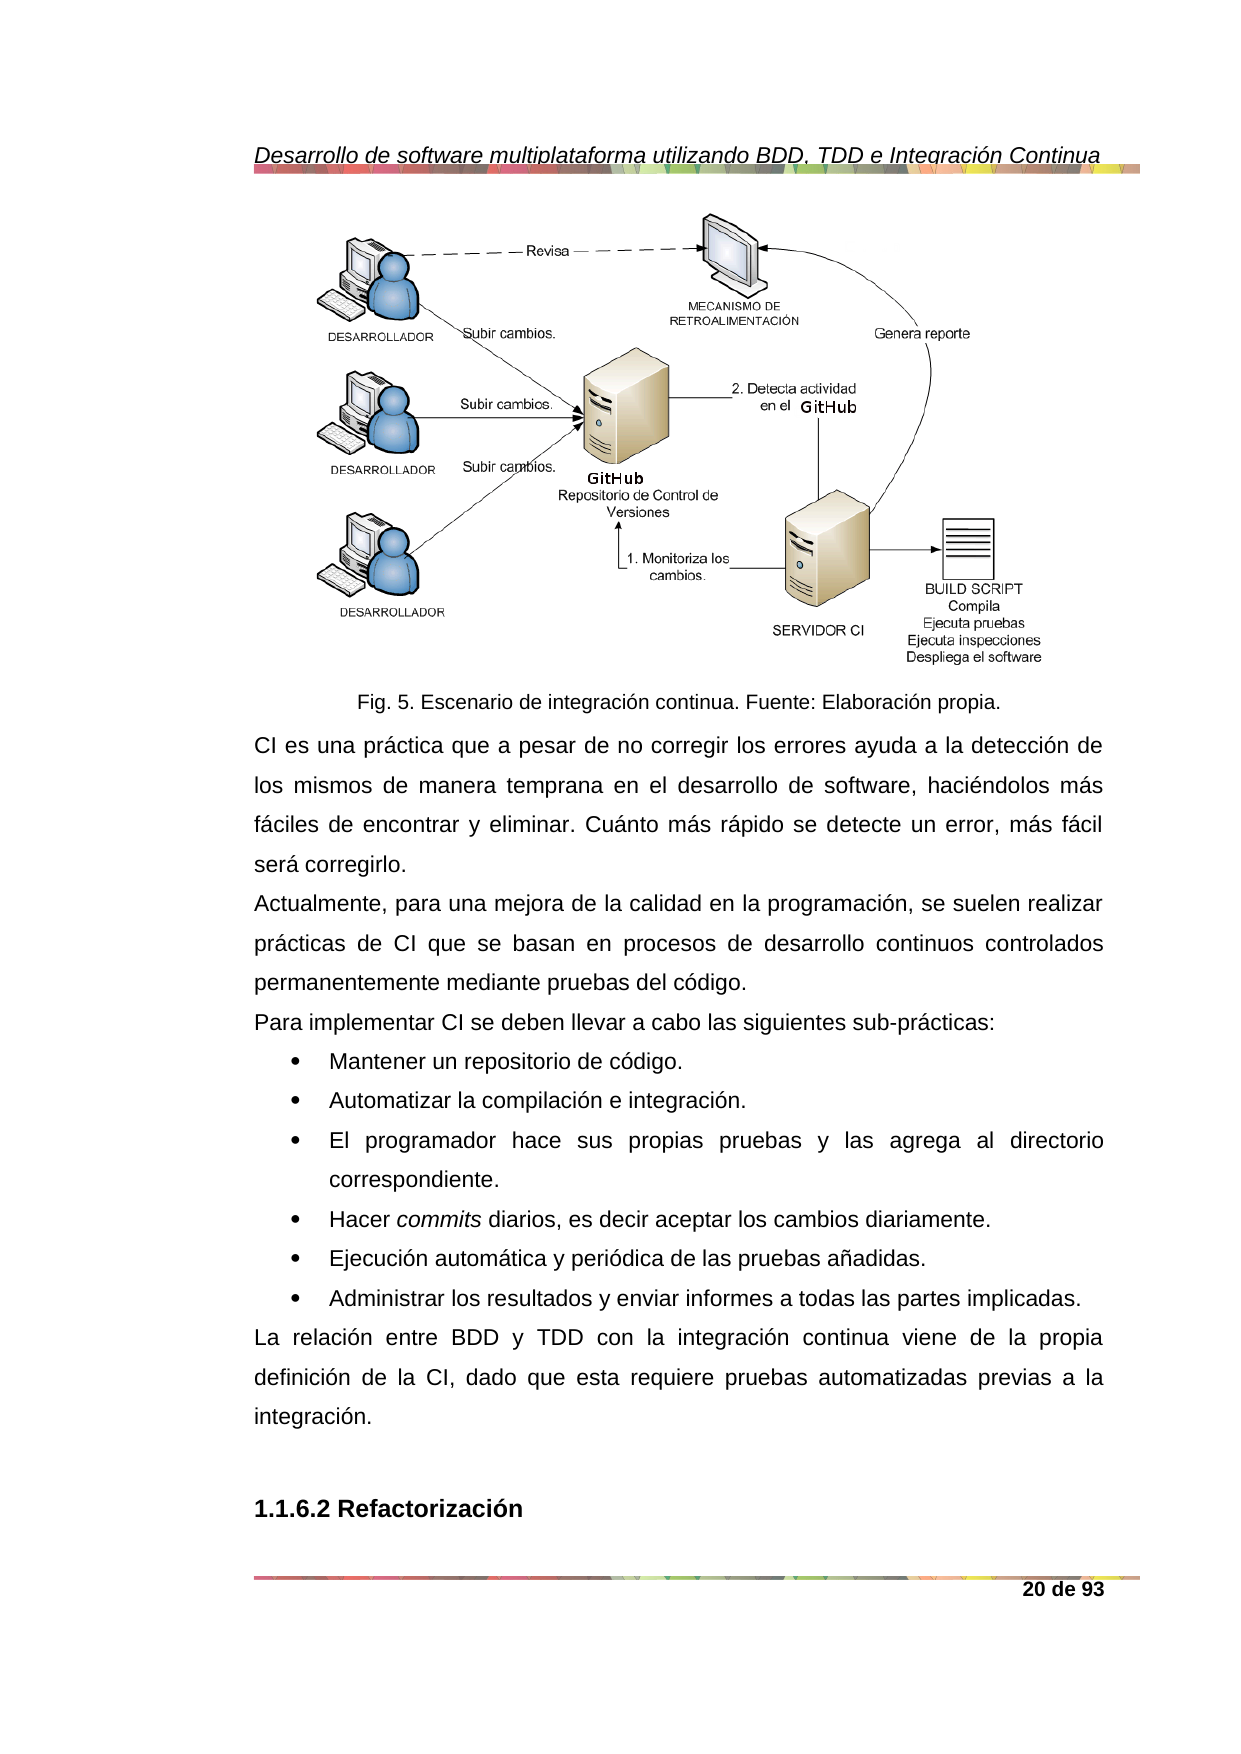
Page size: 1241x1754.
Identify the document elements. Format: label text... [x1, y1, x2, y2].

text Actualmente, para una mejora de la calidad en la programación, se suelen realizar prácticas de CI que se basan en procesos de desarrollo continuos controlados permanentemente mediante pruebas del código. [254, 890, 1104, 995]
list Automatizar la compilación e integración. [291, 1087, 1104, 1114]
list Ejecución automática y periódica de las pruebas añadidas. [291, 1245, 1104, 1272]
picture [316, 213, 1042, 666]
text 1.1.6.2 Refactorización [254, 1494, 1104, 1523]
list Administrar los resultados y enviar informes a todas las partes implicadas. [291, 1285, 1104, 1311]
text La relación entre BDD y TDD con la integración continua viene de la propia definición de la CI, dado que esta requiere pruebas automatizadas previas a la integración. [254, 1324, 1104, 1429]
table_header [254, 207, 1104, 672]
table_cell Fig. 5. Escenario de integración continua. Fuente: Elaboración propia. [254, 672, 1104, 732]
list El programador hace sus propias pruebas y las agrega al directorio correspondiente. [291, 1127, 1104, 1193]
text CI es una práctica que a pesar de no corregir los errores ayuda a la detección de los mismos de manera temprana en el desarrollo de software, haciéndolos más fáciles de encontrar y eliminar. Cuánto más rápido se detecte un error, más fácil será corregirlo. [254, 732, 1104, 877]
list Mantener un repositorio de código. [291, 1048, 1104, 1074]
text Para implementar CI se deben llevar a cabo las siguientes sub-prácticas: [254, 1008, 1104, 1035]
list Hacer commits diarios, es decir aceptar los cambios diariamente. [291, 1206, 1104, 1232]
